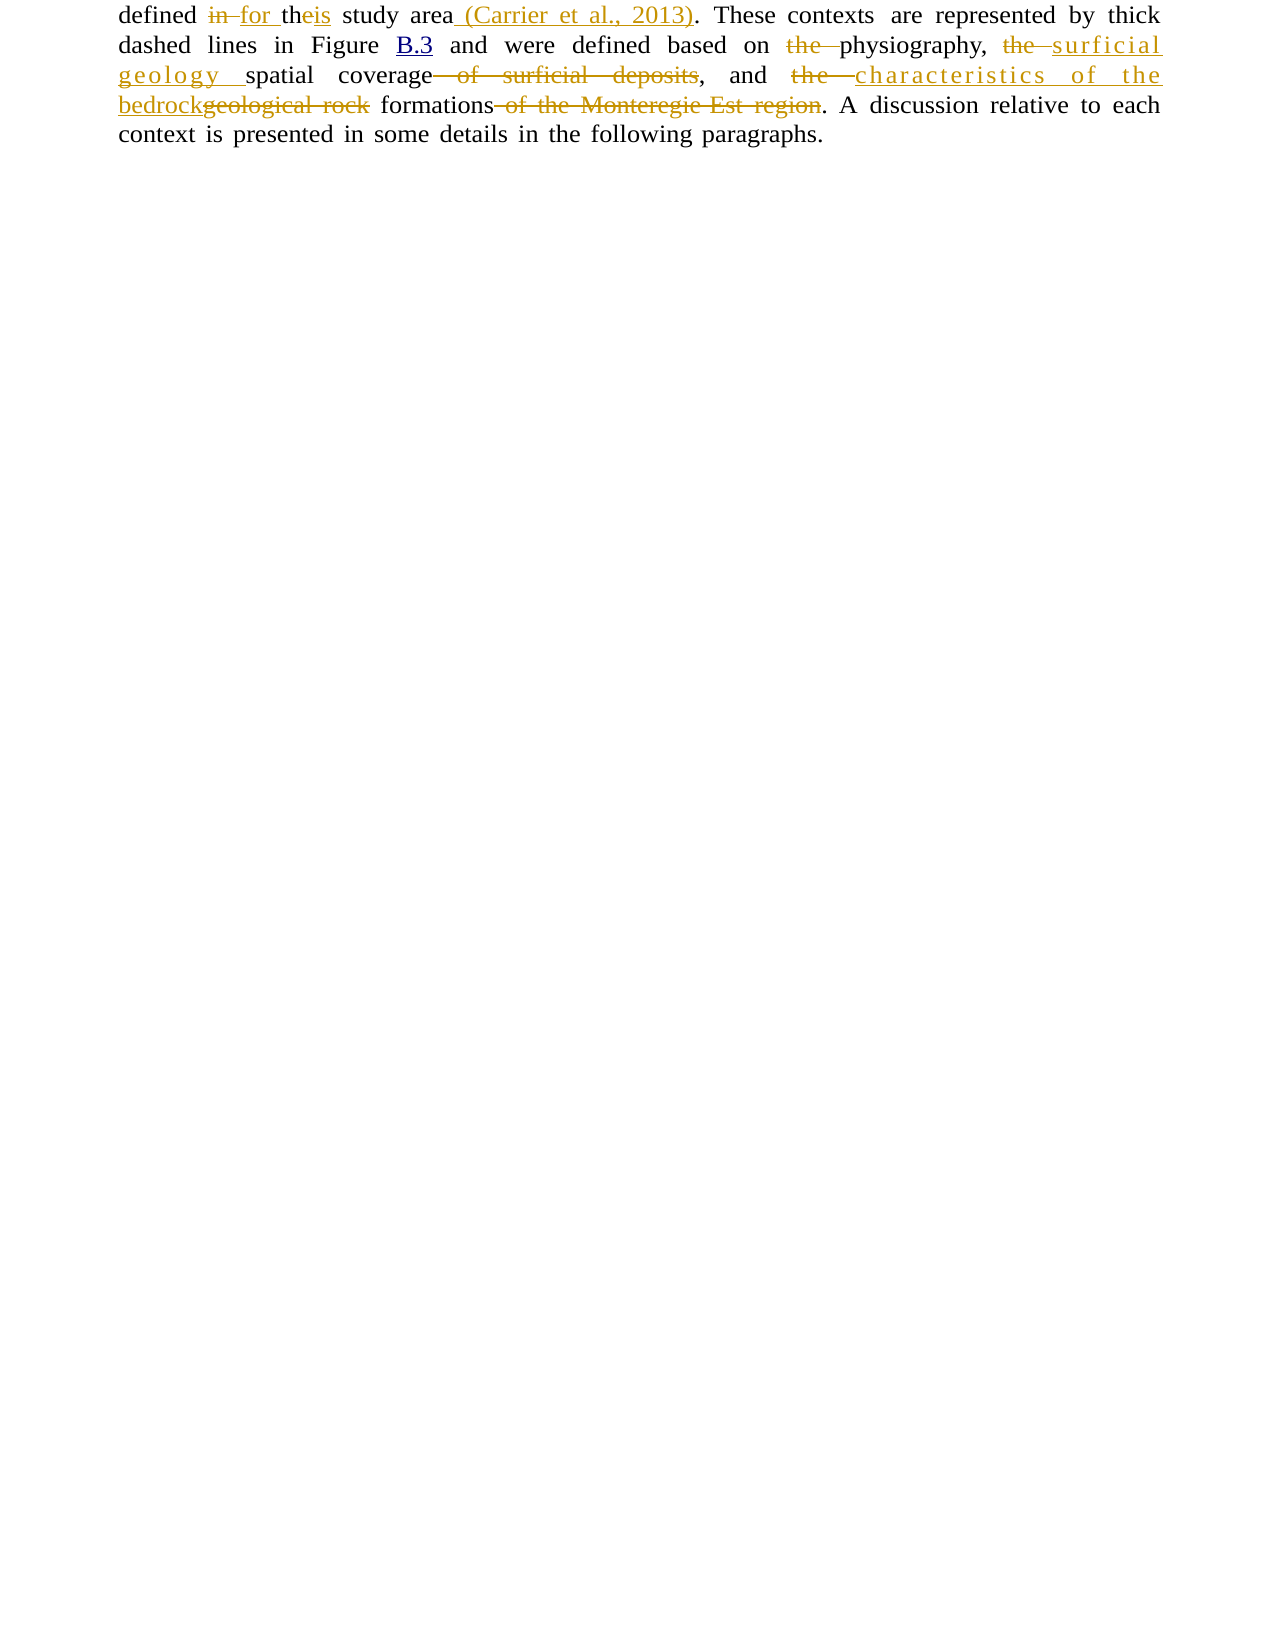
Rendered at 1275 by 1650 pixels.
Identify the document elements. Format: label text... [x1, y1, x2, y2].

text Morover, the confinement conditions inferred from the well hydrographs are consistent with the four hydrogeological contexts that were defined for this study area (Carrier et al., 2013). These contexts are represented by thick dashed lines in Figure B.3 and were defined based on physiography, surficial geology spatial coverage, and characteristics of the bedrock formations. A discussion relative to each context is presented in some details in the following paragraphs. [118, 0, 1161, 148]
